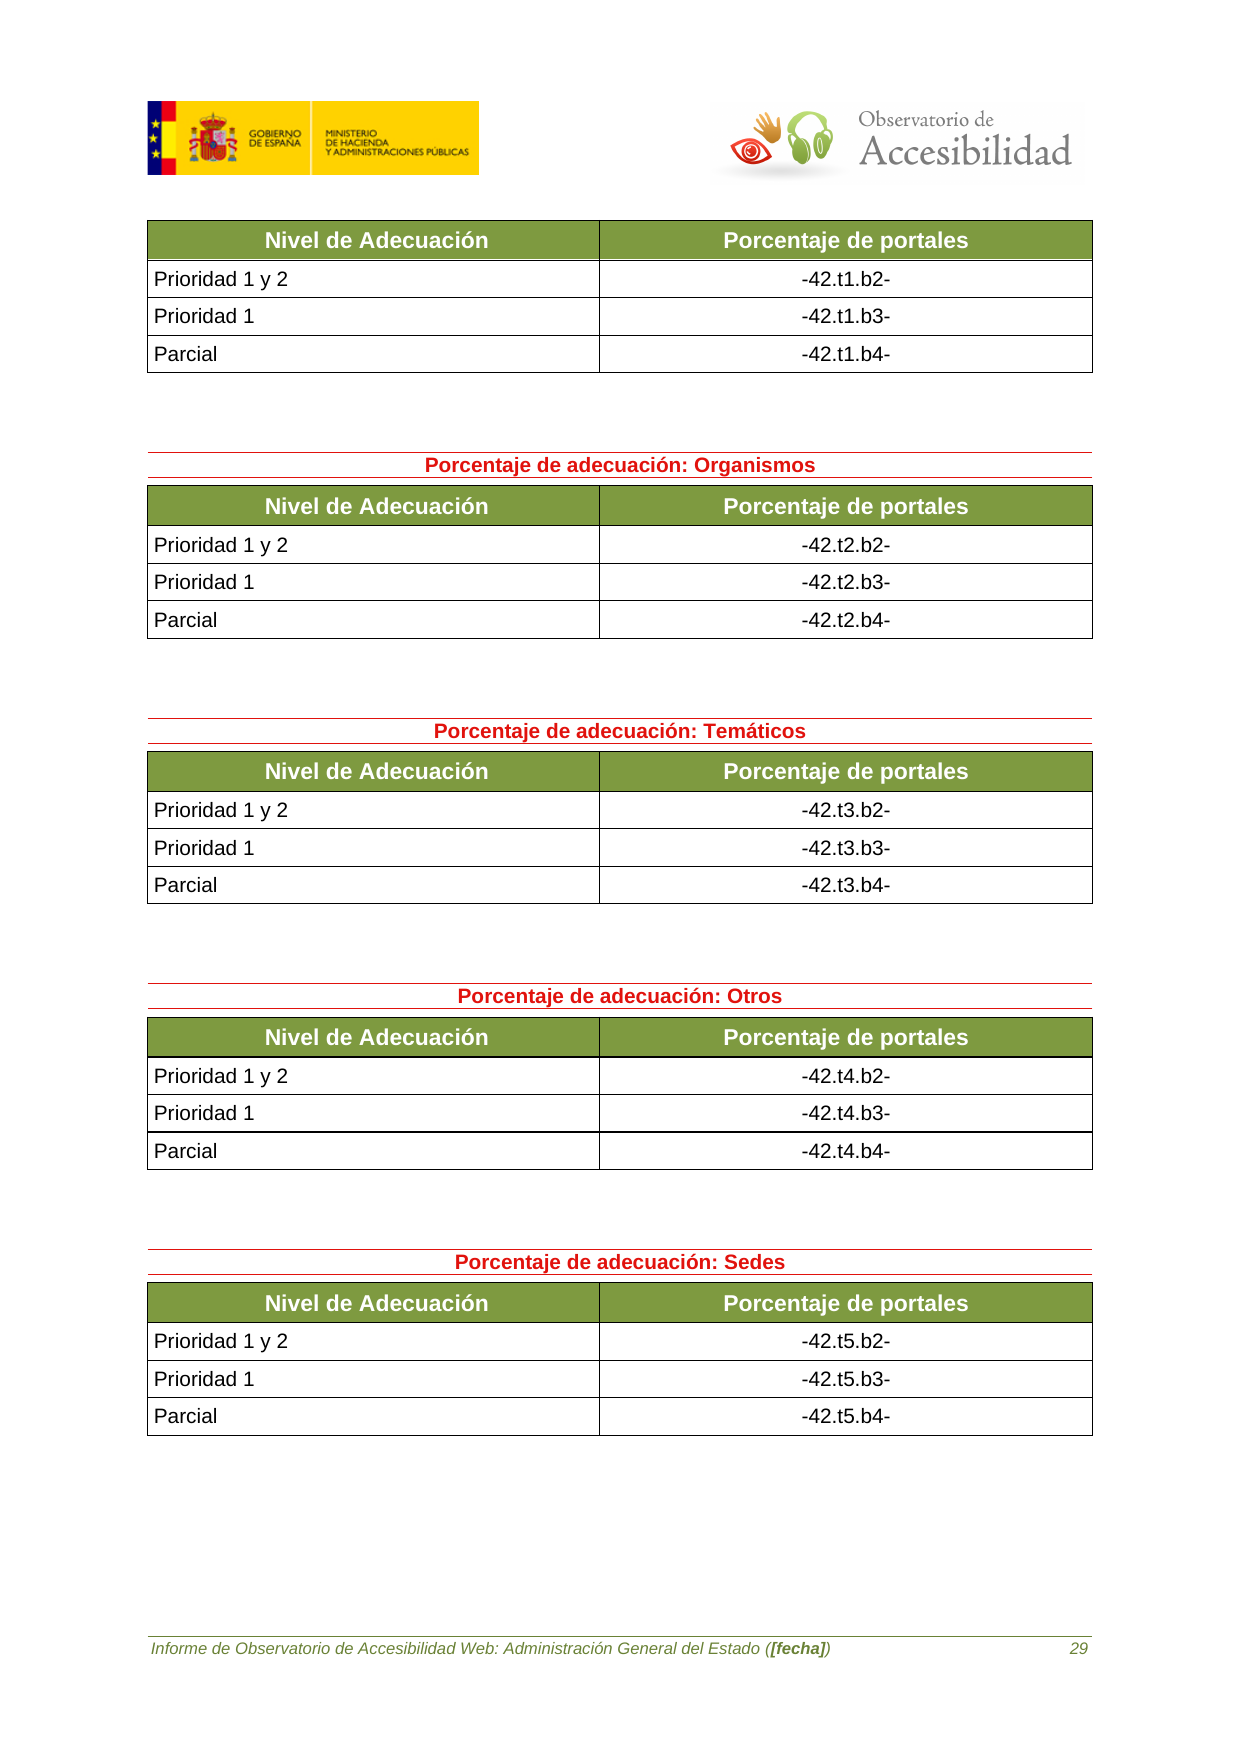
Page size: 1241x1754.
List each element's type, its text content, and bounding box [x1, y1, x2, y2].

table_cell -42.t3.b4- [600, 867, 1092, 903]
table_header Nivel de Adecuación [148, 221, 599, 259]
table_cell -42.t3.b3- [600, 829, 1092, 866]
picture [147, 101, 479, 175]
table_cell Parcial [148, 601, 599, 638]
table_cell Prioridad 1 [148, 564, 599, 600]
table_header Nivel de Adecuación [148, 1018, 599, 1056]
text Porcentaje de adecuación: Sedes [148, 1250, 1092, 1274]
text Porcentaje de adecuación: Otros [148, 984, 1092, 1008]
table_cell Prioridad 1 y 2 [148, 526, 599, 563]
table_cell Parcial [148, 1398, 599, 1434]
table_cell -42.t1.b2- [600, 261, 1092, 297]
text Porcentaje de adecuación: Temáticos [148, 719, 1092, 743]
table_cell Prioridad 1 y 2 [148, 792, 599, 828]
table_cell Parcial [148, 867, 599, 903]
table_cell Prioridad 1 y 2 [148, 261, 599, 297]
table_cell Parcial [148, 1133, 599, 1169]
table_cell Prioridad 1 [148, 1361, 599, 1397]
table_cell -42.t5.b3- [600, 1361, 1092, 1397]
table_cell -42.t3.b2- [600, 792, 1092, 828]
table_header Porcentaje de portales [600, 1018, 1092, 1056]
table_cell Prioridad 1 [148, 829, 599, 866]
table_cell Prioridad 1 y 2 [148, 1323, 599, 1359]
table_cell -42.t5.b2- [600, 1323, 1092, 1359]
picture [710, 102, 1086, 185]
table_header Porcentaje de portales [600, 221, 1092, 259]
table_header Porcentaje de portales [600, 752, 1092, 791]
table_cell -42.t2.b3- [600, 564, 1092, 600]
table_cell -42.t4.b2- [600, 1058, 1092, 1094]
table_cell Prioridad 1 y 2 [148, 1058, 599, 1094]
table_cell -42.t2.b2- [600, 526, 1092, 563]
table_cell -42.t5.b4- [600, 1398, 1092, 1434]
table_cell -42.t1.b4- [600, 336, 1092, 372]
table_cell Parcial [148, 336, 599, 372]
table_header Nivel de Adecuación [148, 752, 599, 791]
table_header Porcentaje de portales [600, 486, 1092, 525]
table_header Porcentaje de portales [600, 1283, 1092, 1322]
table_cell -42.t1.b3- [600, 298, 1092, 334]
table_cell Prioridad 1 [148, 1095, 599, 1131]
table_header Nivel de Adecuación [148, 1283, 599, 1322]
table_cell -42.t4.b3- [600, 1095, 1092, 1131]
table_cell -42.t4.b4- [600, 1133, 1092, 1169]
table_header Nivel de Adecuación [148, 486, 599, 525]
table_cell -42.t2.b4- [600, 601, 1092, 638]
text Porcentaje de adecuación: Organismos [148, 453, 1092, 477]
table_cell Prioridad 1 [148, 298, 599, 334]
